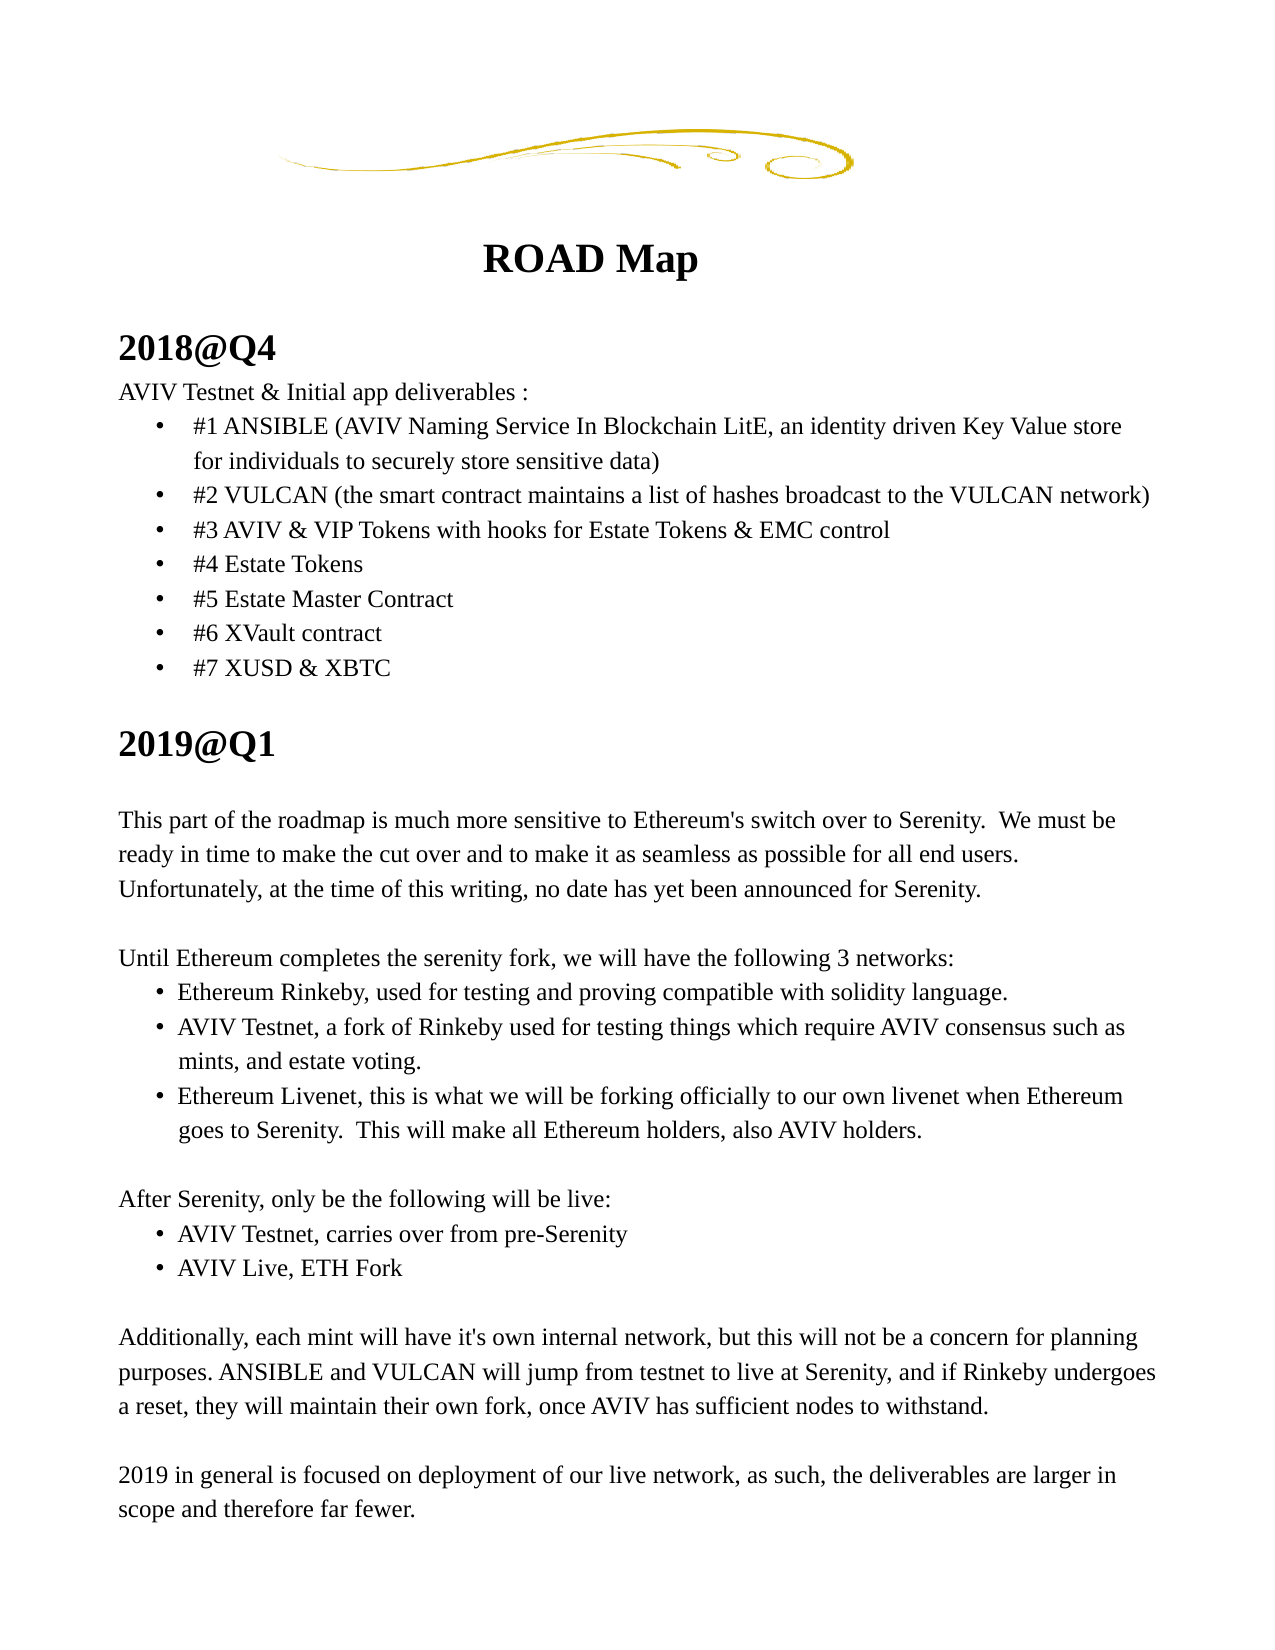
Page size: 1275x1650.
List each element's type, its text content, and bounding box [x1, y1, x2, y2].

list #6 XVault contract [156, 618, 1157, 647]
text Additionally, each mint will have it's own internal network, but this will not be a concern for planning purposes. ANSIBLE and VULCAN will jump from testnet to live at Serenity, and if Rinkeby undergoes a reset, they will maintain their own fork, once AVIV has sufficient nodes to withstand. 2019 in general is focused on deployment of our live network, as such, the deliverables are larger in scope and therefore far fewer. [118, 1322, 1157, 1523]
list #5 Estate Master Contract [156, 584, 1157, 612]
list #7 XUSD & XBTC [156, 653, 1157, 681]
list AVIV Live, ETH Fork [156, 1253, 1157, 1316]
text AVIV Testnet & Initial app deliverables : [118, 377, 1157, 406]
list AVIV Testnet, carries over from pre-Serenity [156, 1219, 1157, 1247]
text ROAD Map [118, 233, 1157, 281]
list Ethereum Livenet, this is what we will be forking officially to our own livenet when Ethereum goes to Serenity. This will make all Ethereum holders, also AVIV holders. [156, 1081, 1157, 1178]
text After Serenity, only be the following will be live: [118, 1184, 1157, 1213]
picture [278, 129, 854, 179]
list #4 Estate Tokens [156, 549, 1157, 578]
text 2018@Q4 [118, 325, 1157, 368]
list #1 ANSIBLE (AVIV Naming Service In Blockchain LitE, an identity driven Key Value store for individuals to securely store sensitive data) [156, 411, 1157, 474]
list Ethereum Rinkeby, used for testing and proving compatible with solidity language. [156, 977, 1157, 1006]
list #2 VULCAN (the smart contract maintains a list of hashes broadcast to the VULCAN network) [156, 480, 1157, 509]
list #3 AVIV & VIP Tokens with hooks for Estate Tokens & EMC control [156, 515, 1157, 543]
list AVIV Testnet, a fork of Rinkeby used for testing things which require AVIV consensus such as mints, and estate voting. [156, 1012, 1157, 1075]
text 2019@Q1 This part of the roadmap is much more sensitive to Ethereum's switch over to Serenity. We must be ready in time to make the cut over and to make it as seamless as possible for all end users. Unfortunately, at the time of this writing, no date has yet been announced for Serenity. Until Ethereum completes the serenity fork, we will have the following 3 networks: [118, 722, 1157, 972]
